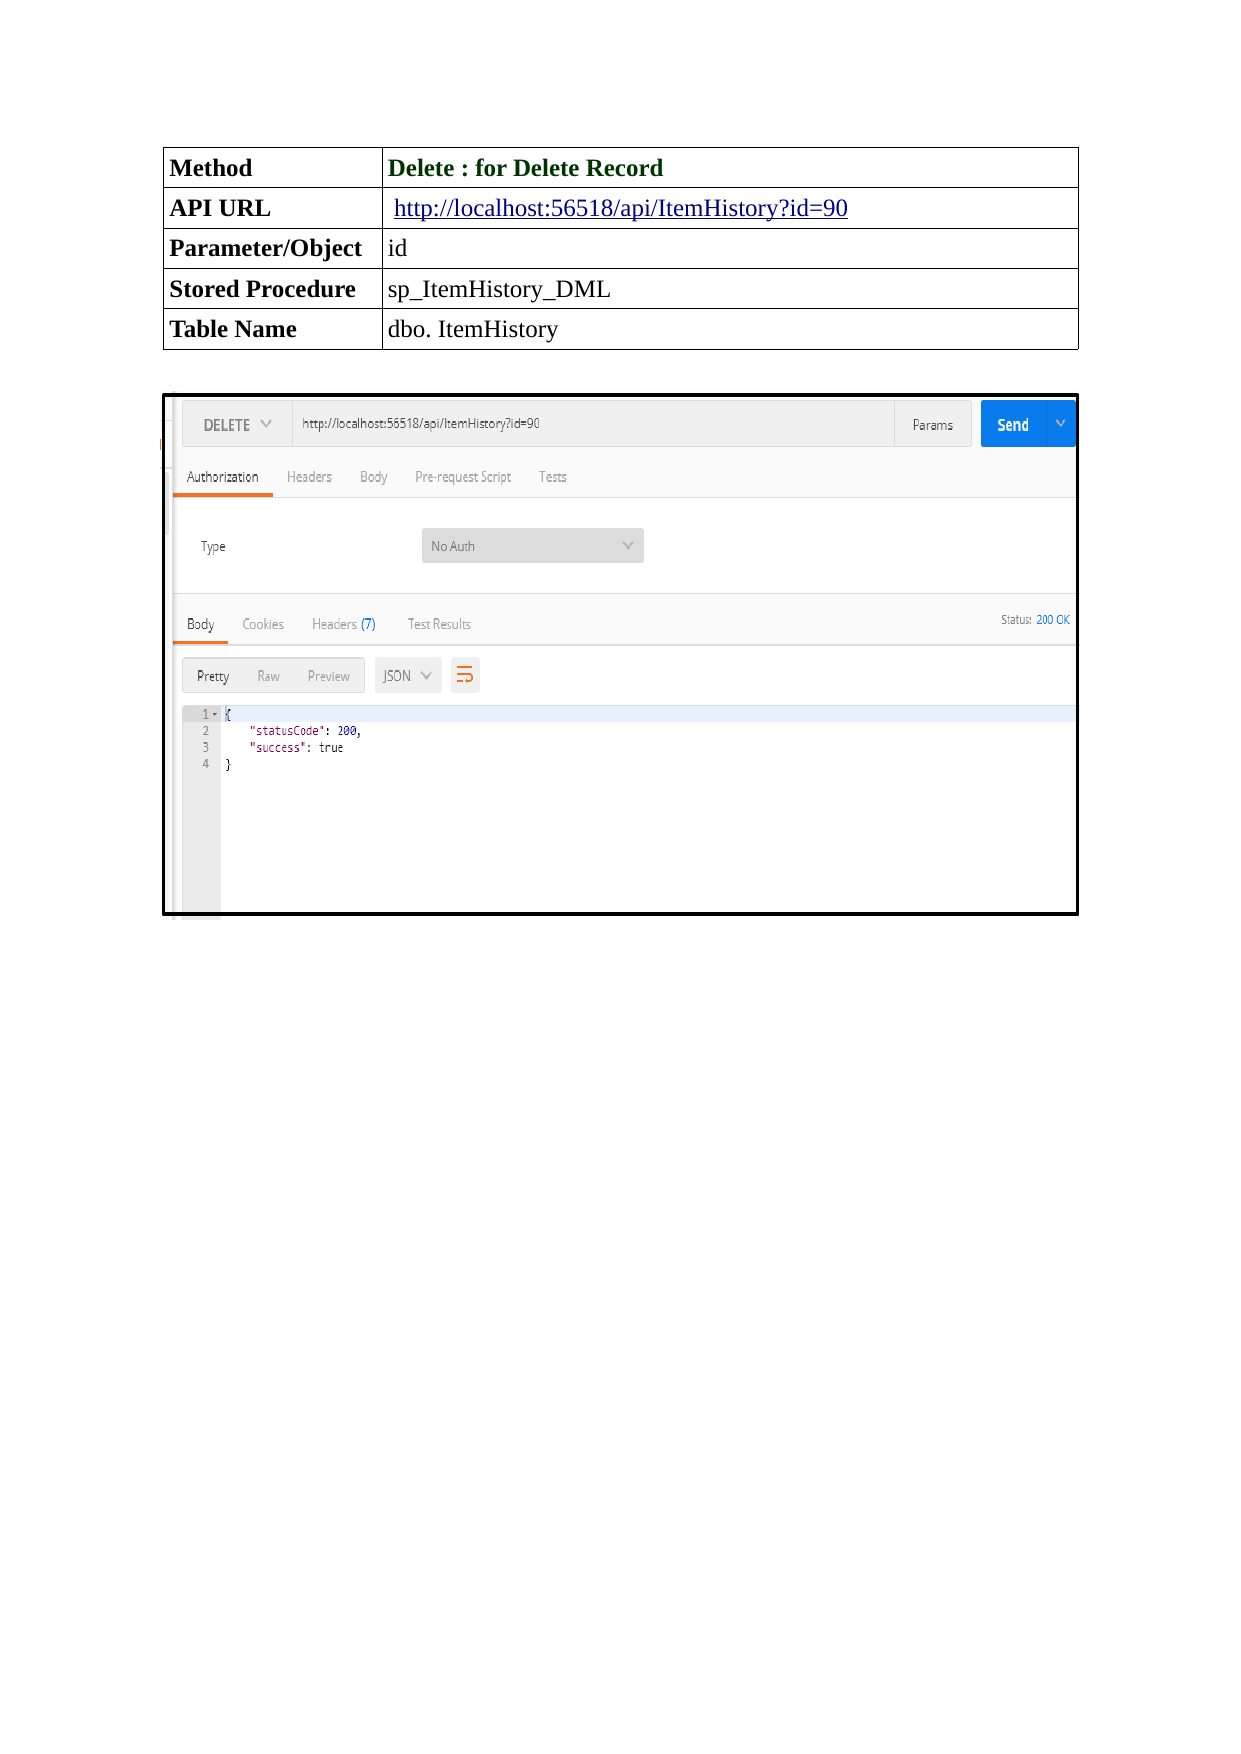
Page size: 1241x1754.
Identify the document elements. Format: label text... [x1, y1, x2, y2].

table_cell Table Name [164, 309, 382, 348]
table_cell http://localhost:56518/api/ItemHistory?id=90 [383, 188, 1078, 227]
table_cell dbo. ItemHistory [383, 309, 1078, 348]
table_cell Parameter/Object [164, 229, 382, 268]
table_cell sp_ItemHistory_DML [383, 269, 1078, 308]
table_cell Stored Procedure [164, 269, 382, 308]
table_cell API URL [164, 188, 382, 227]
picture [159, 391, 1080, 920]
table_header Delete : for Delete Record [383, 148, 1078, 187]
table_cell id [383, 229, 1078, 268]
table_header Method [164, 148, 382, 187]
